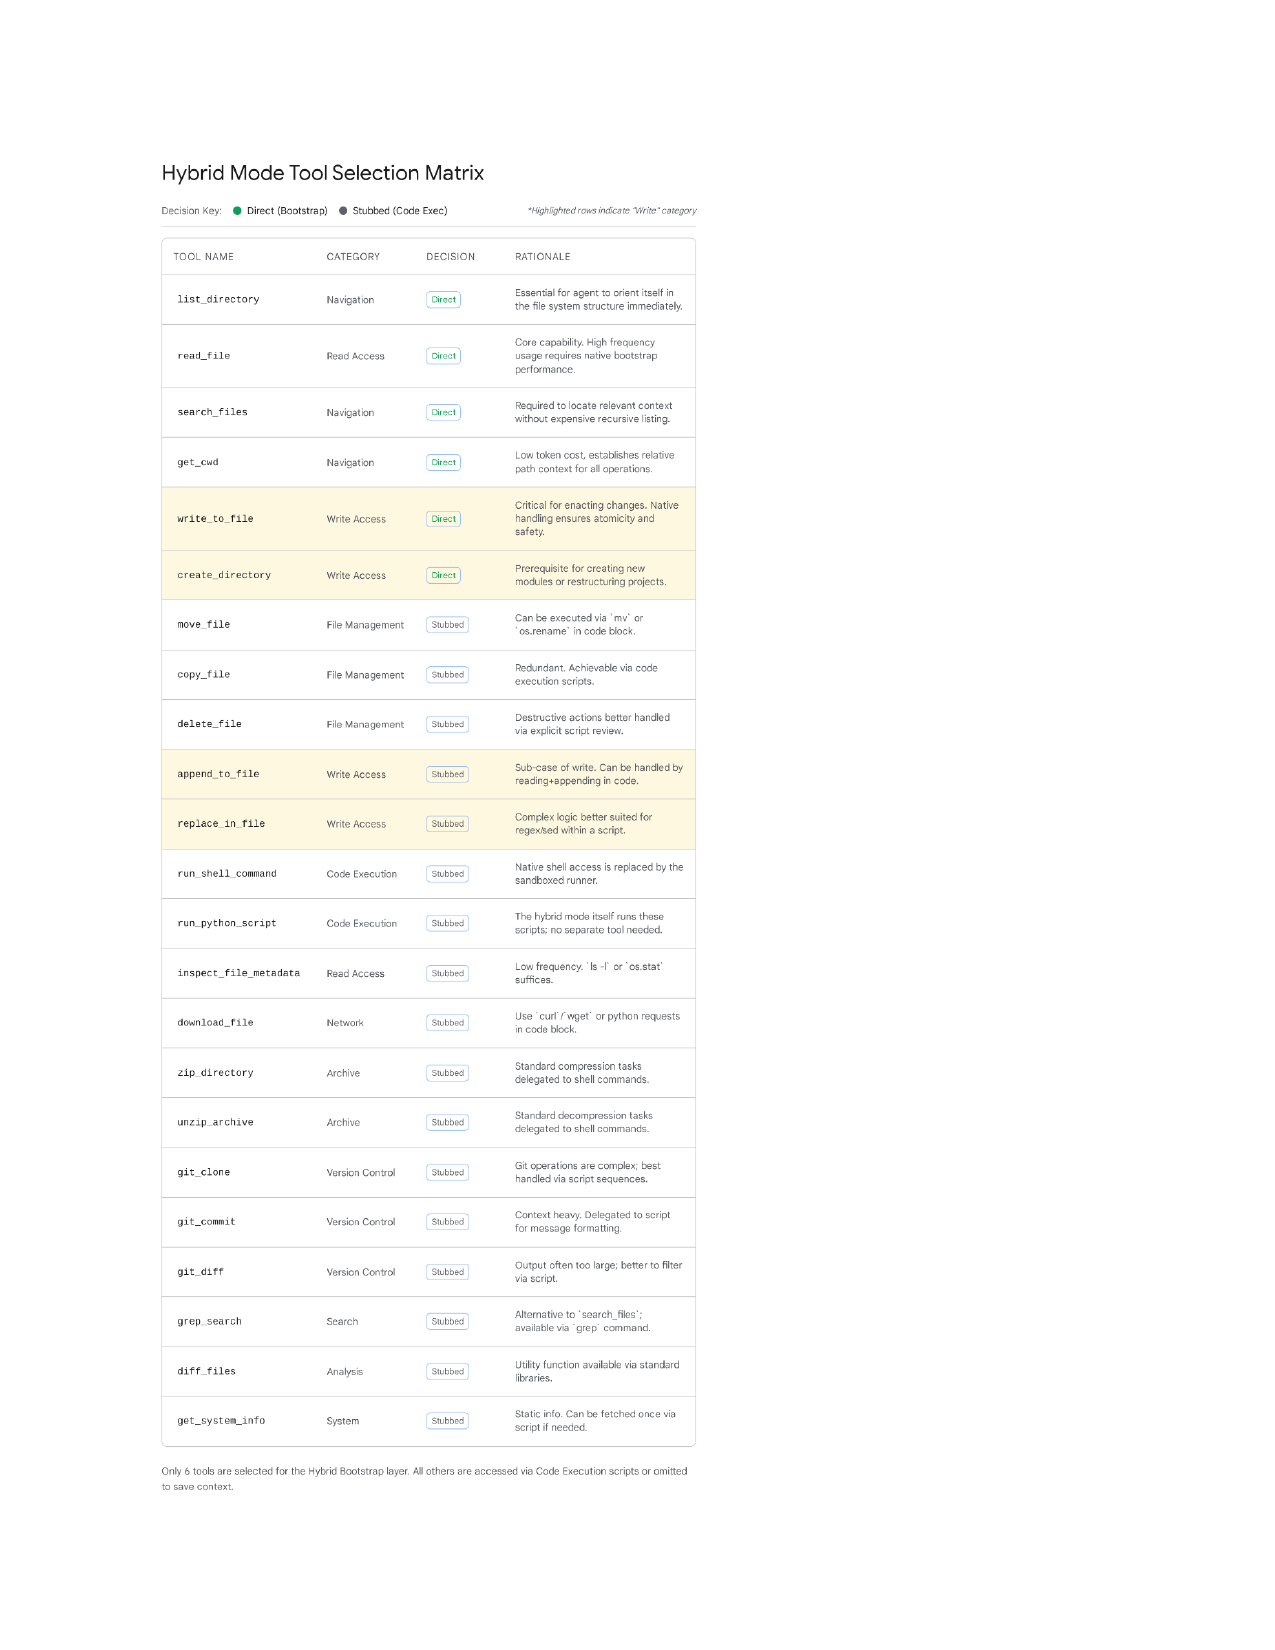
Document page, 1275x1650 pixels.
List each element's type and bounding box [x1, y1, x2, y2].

picture [150, 150, 707, 1501]
